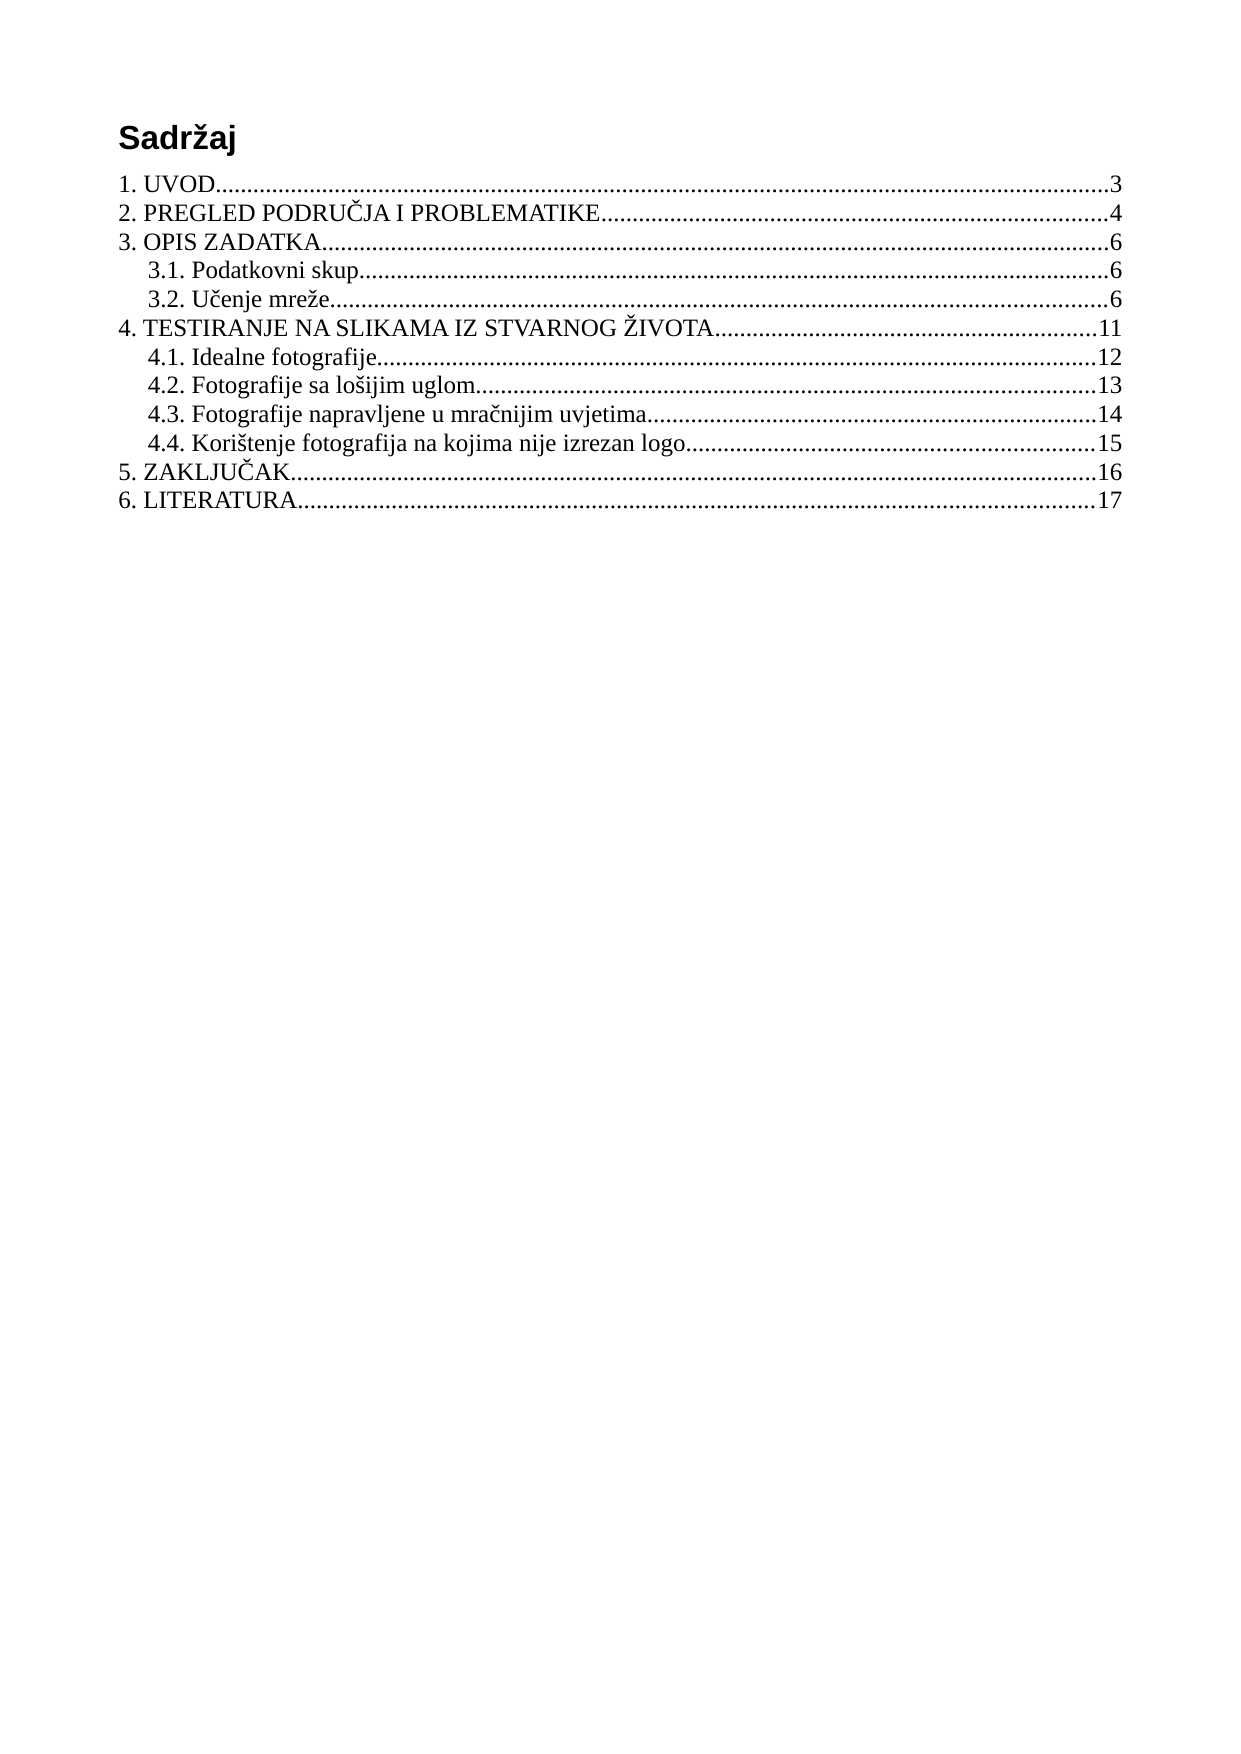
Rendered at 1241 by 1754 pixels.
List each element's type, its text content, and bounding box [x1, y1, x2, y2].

text 3. OPIS ZADATKA 6 [118, 227, 1122, 255]
text 4.2. Fotografije sa lošijim uglom 13 [148, 370, 1122, 399]
text 4.4. Korištenje fotografija na kojima nije izrezan logo 15 [148, 428, 1122, 457]
text 3.2. Učenje mreže 6 [148, 284, 1122, 313]
text 6. LITERATURA 17 [118, 485, 1122, 514]
text 4.3. Fotografije napravljene u mračnijim uvjetima 14 [148, 399, 1122, 428]
text 1. UVOD 3 [118, 169, 1122, 198]
text 4.1. Idealne fotografije 12 [148, 342, 1122, 370]
text 4. TESTIRANJE NA SLIKAMA IZ STVARNOG ŽIVOTA 11 [118, 313, 1122, 342]
text 3.1. Podatkovni skup 6 [148, 255, 1122, 284]
text 2. PREGLED PODRUČJA I PROBLEMATIKE 4 [118, 198, 1122, 227]
subtitle Sadržaj [118, 118, 1122, 157]
text 5. ZAKLJUČAK 16 [118, 457, 1122, 485]
